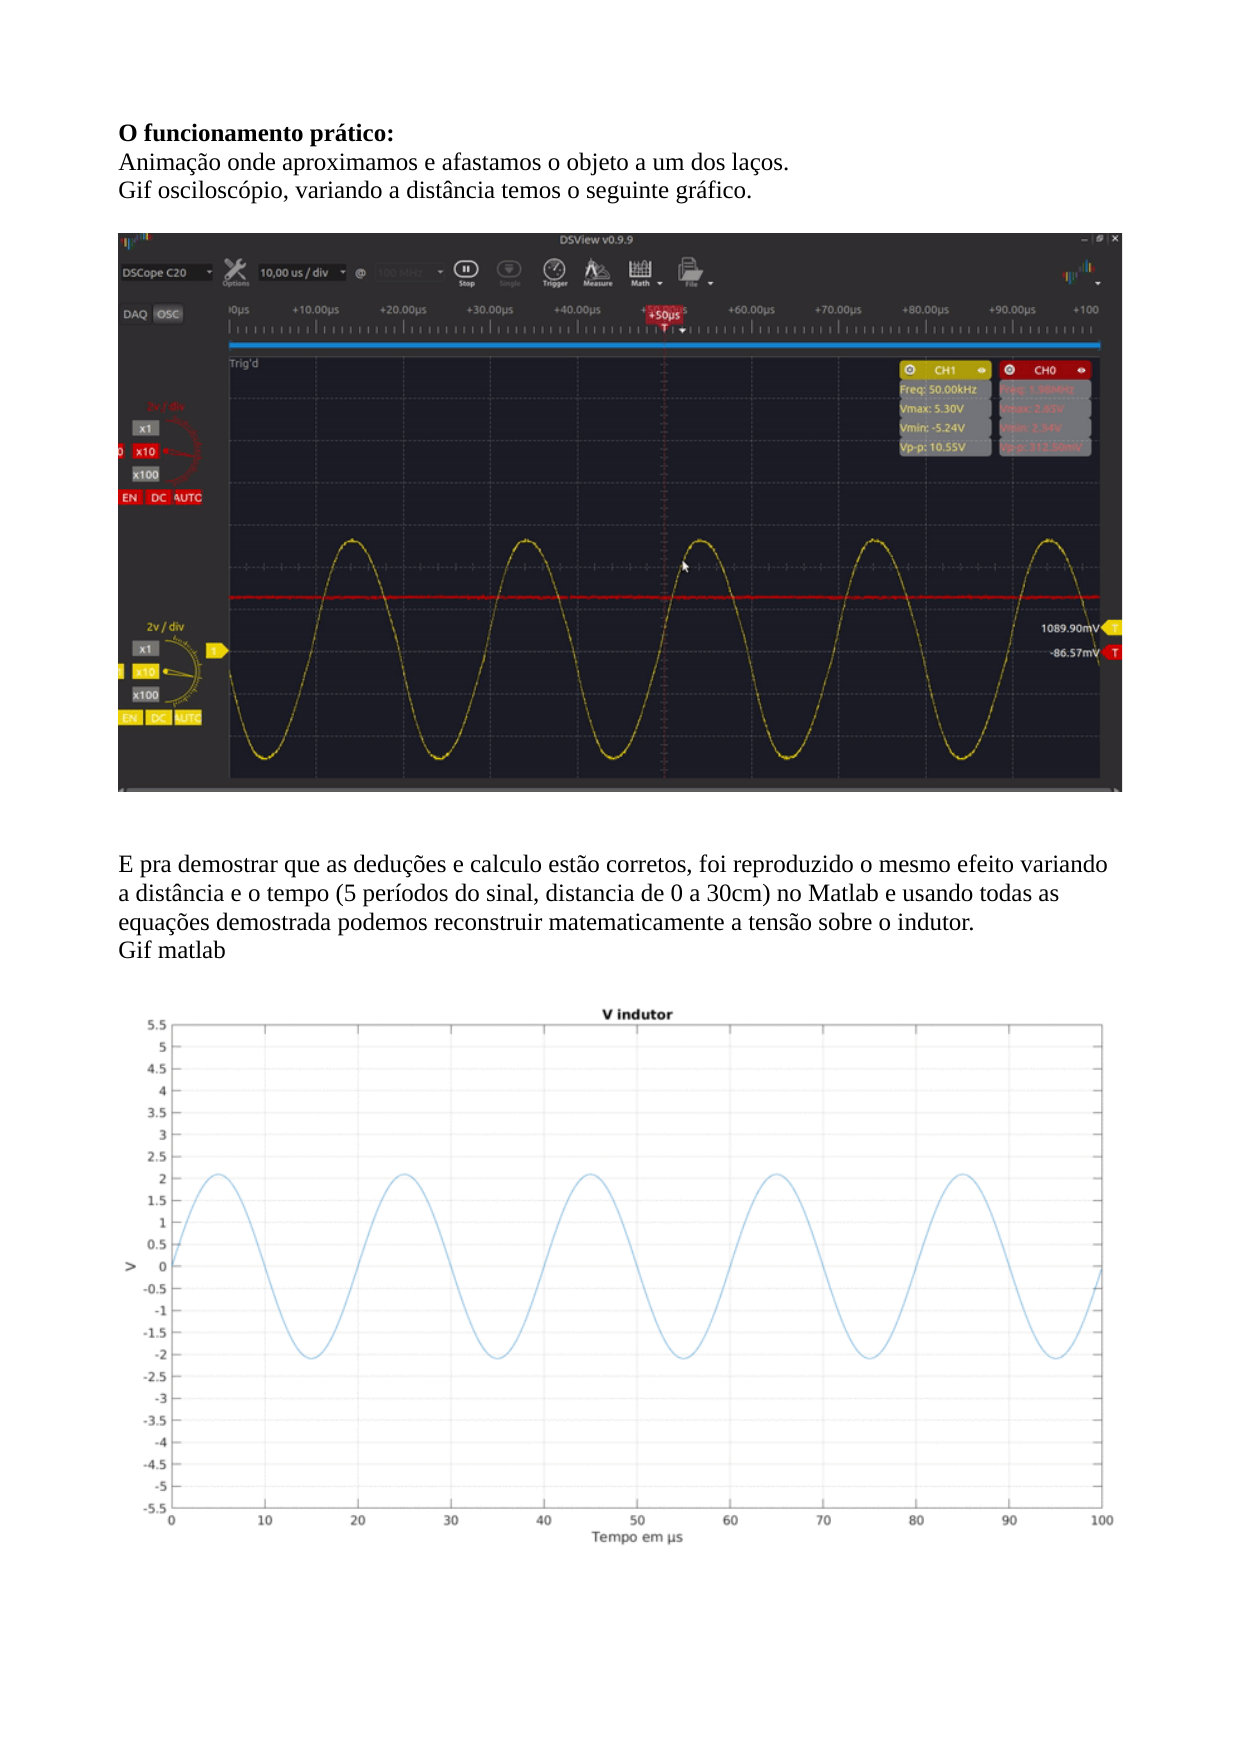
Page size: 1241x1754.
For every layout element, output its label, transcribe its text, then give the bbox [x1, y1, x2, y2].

text Animação onde aproximamos e afastamos o objeto a um dos laços. [118, 147, 1122, 176]
text O funcionamento prático: [118, 118, 1122, 147]
text Gif osciloscópio, variando a distância temos o seguinte gráfico. [118, 176, 1122, 204]
text E pra demostrar que as deduções e calculo estão corretos, foi reproduzido o mesmo efeito variando a distância e o tempo (5 períodos do sinal, distancia de 0 a 30cm) no Matlab e usando todas as equações demostrada podemos reconstruir matematicamente a tensão sobre o indutor. [118, 849, 1122, 935]
picture [118, 233, 1123, 792]
text Gif matlab [118, 935, 1122, 964]
picture [118, 992, 1123, 1574]
